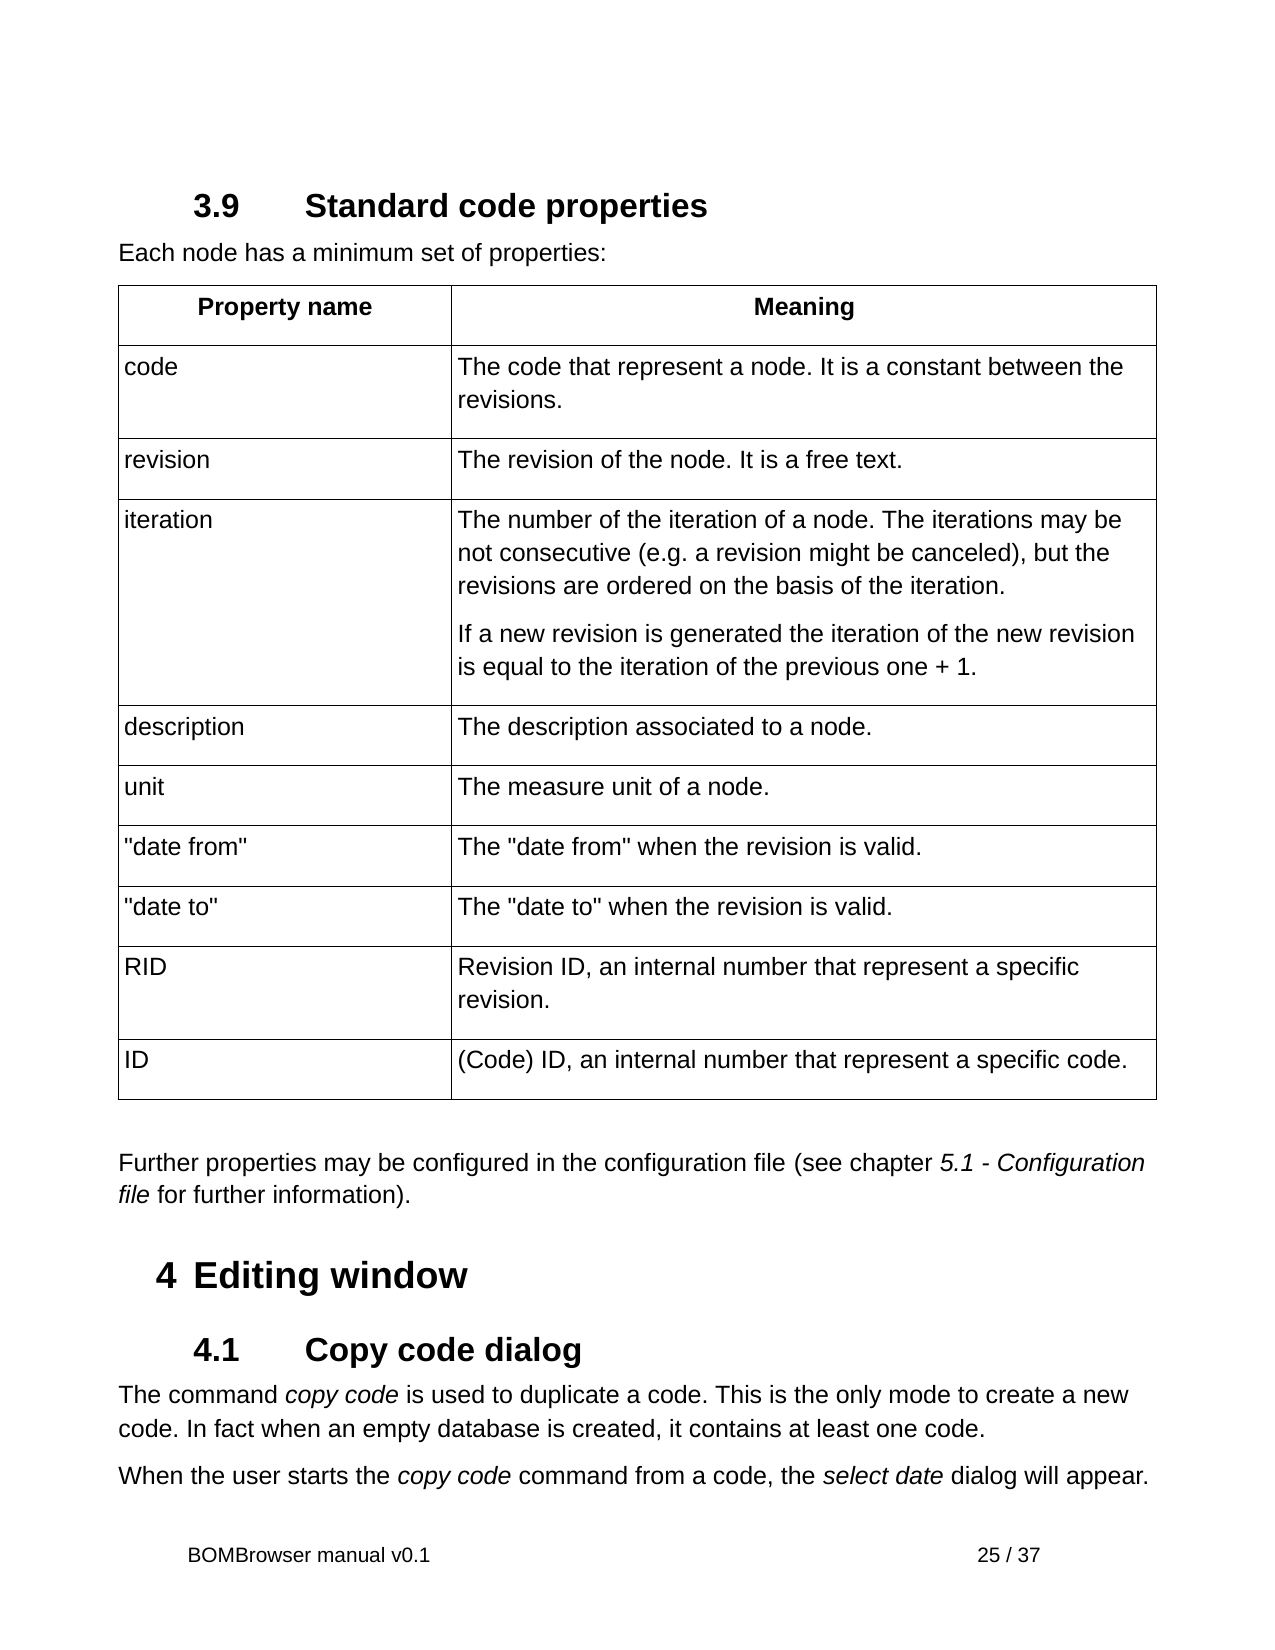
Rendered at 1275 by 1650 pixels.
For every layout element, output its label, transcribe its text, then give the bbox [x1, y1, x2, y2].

table_cell revision [119, 439, 451, 498]
table_cell unit [119, 766, 451, 825]
table_cell "date to" [119, 887, 451, 946]
table_cell description [119, 706, 451, 765]
table_cell The measure unit of a node. [452, 766, 1156, 825]
subtitle Copy code dialog [193, 1329, 1157, 1368]
table_cell The revision of the node. It is a free text. [452, 439, 1156, 498]
table_header Meaning [452, 286, 1156, 345]
table_cell The "date from" when the revision is valid. [452, 826, 1156, 886]
table_cell The "date to" when the revision is valid. [452, 887, 1156, 946]
text Further properties may be configured in the configuration file (see chapter 5.1 - Configuration file for further information). [118, 1147, 1157, 1209]
table_cell iteration [119, 500, 451, 705]
subtitle Standard code properties [193, 187, 1157, 225]
table_cell ID [119, 1040, 451, 1099]
table_cell "date from" [119, 826, 451, 886]
table_cell (Code) ID, an internal number that represent a specific code. [452, 1040, 1156, 1099]
table_cell The code that represent a node. It is a constant between the revisions. [452, 346, 1156, 438]
text Each node has a minimum set of properties: [118, 237, 1157, 266]
table_cell Revision ID, an internal number that represent a specific revision. [452, 947, 1156, 1039]
text The command copy code is used to duplicate a code. This is the only mode to create a new code. In fact when an empty database is created, it contains at least one code. [118, 1381, 1157, 1442]
table_cell code [119, 346, 451, 438]
table_header Property name [119, 286, 451, 345]
text When the user starts the copy code command from a code, the select date dialog will appear. [118, 1461, 1157, 1490]
table_cell The number of the iteration of a node. The iterations may be not consecutive (e.g. a revision might be canceled), but the revisions are ordered on the basis of the iteration. If a new revision is generated the iteration of the new revision is equal to the iteration of the previous one + 1. [452, 500, 1156, 705]
subtitle Editing window [156, 1253, 1157, 1296]
table_cell RID [119, 947, 451, 1039]
table_cell The description associated to a node. [452, 706, 1156, 765]
